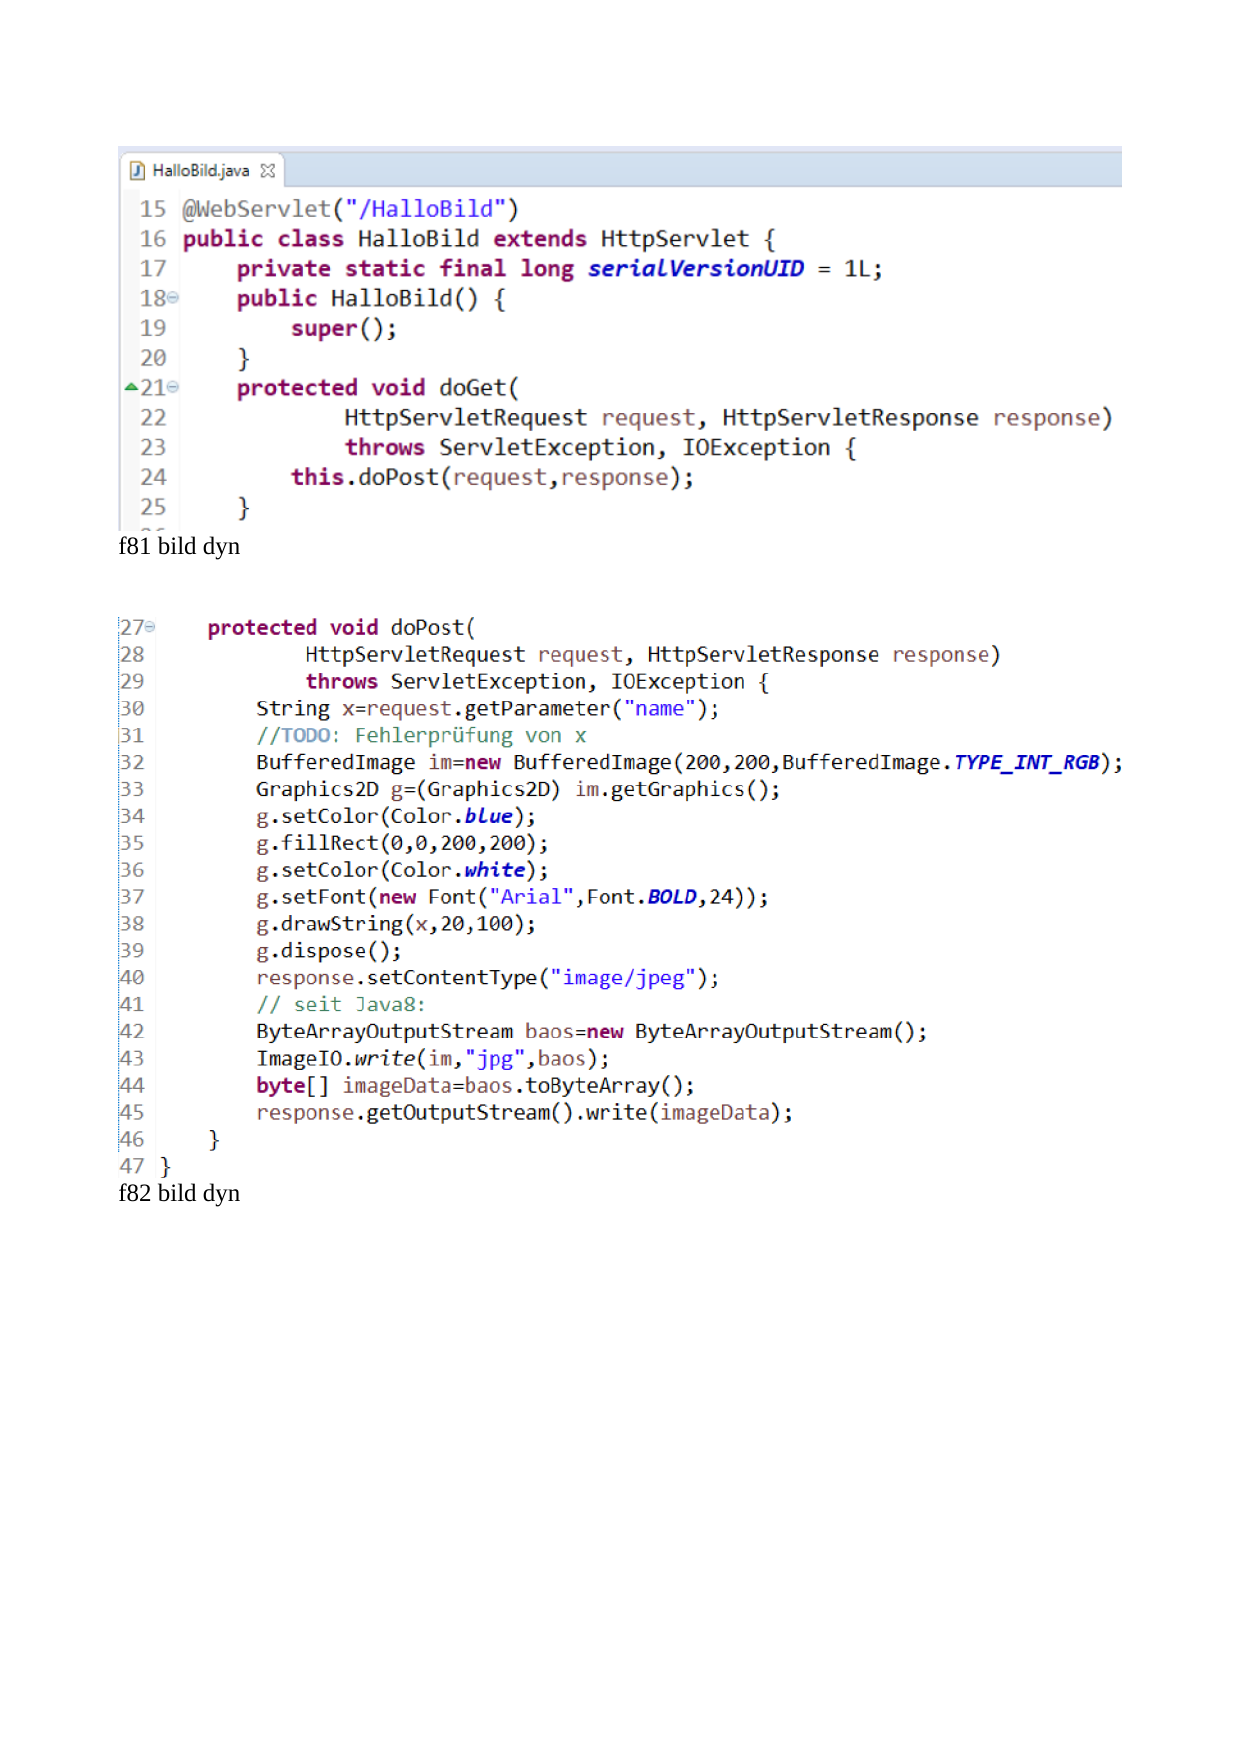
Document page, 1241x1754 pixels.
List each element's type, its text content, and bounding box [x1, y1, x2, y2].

picture [118, 617, 1122, 1178]
text f81 bild dyn [118, 532, 1122, 560]
picture [118, 146, 1122, 532]
text f82 bild dyn [118, 1178, 1122, 1206]
